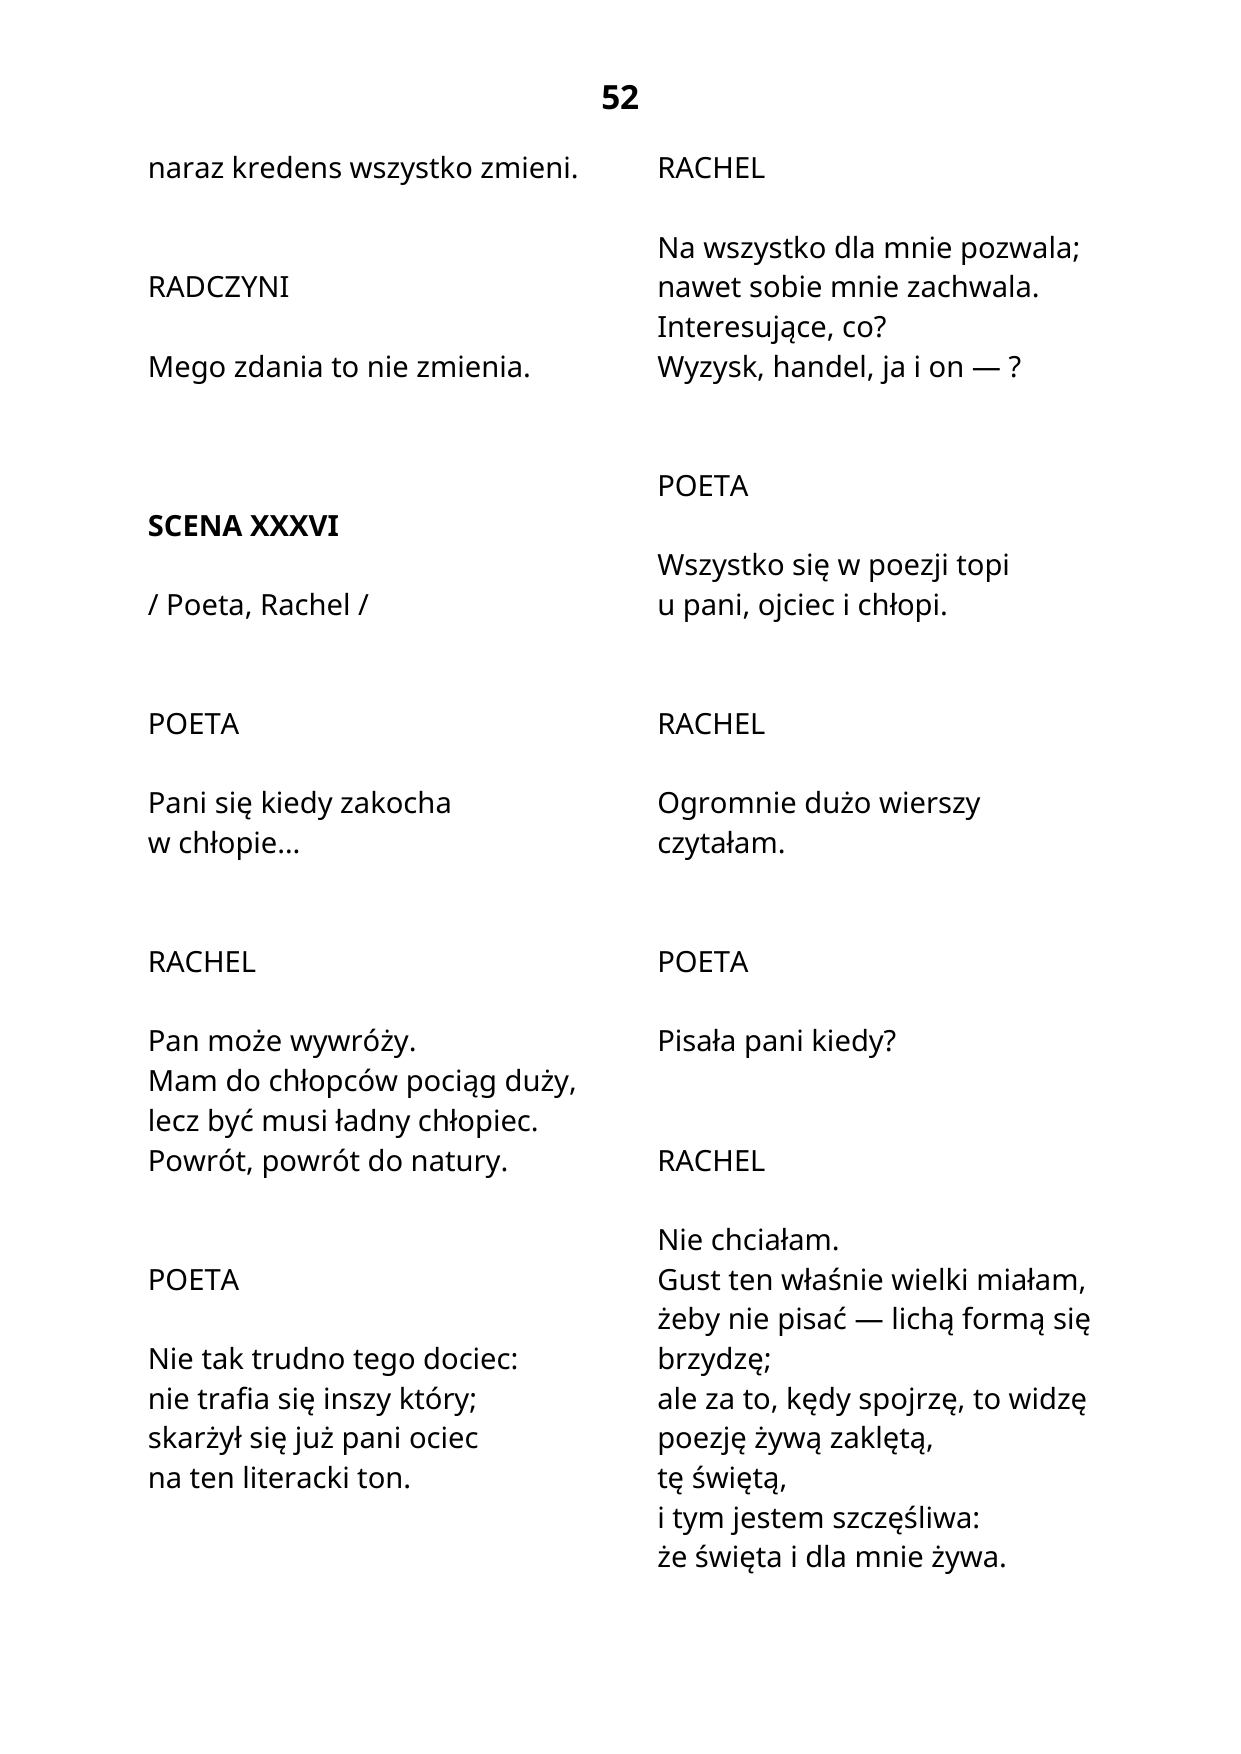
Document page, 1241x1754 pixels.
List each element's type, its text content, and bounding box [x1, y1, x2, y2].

text naraz kredens wszystko zmieni. [148, 148, 583, 187]
text Nie tak trudno tego dociec: [148, 1338, 583, 1378]
text SCENA XXXVI [148, 505, 583, 544]
text POETA [148, 1259, 583, 1298]
text RADCZYNI [148, 267, 583, 306]
text Mam do chłopców pociąg duży, [148, 1060, 583, 1100]
text RACHEL [657, 703, 1093, 743]
text Powrót, powrót do natury. [148, 1140, 583, 1179]
text POETA [148, 703, 583, 743]
text poezję żywą zaklętą, [657, 1418, 1093, 1457]
text Pan może wywróży. [148, 1021, 583, 1060]
text nie trafia się inszy który; [148, 1378, 583, 1418]
text / Poeta, Rachel / [148, 584, 583, 624]
text RACHEL [657, 148, 1093, 187]
text na ten literacki ton. [148, 1457, 583, 1497]
text że święta i dla mnie żywa. [657, 1537, 1093, 1576]
text Pani się kiedy zakocha [148, 783, 583, 822]
text RACHEL [657, 1140, 1093, 1179]
text żeby nie pisać — lichą formą się brzydzę; [657, 1298, 1093, 1378]
text u pani, ojciec i chłopi. [657, 584, 1093, 624]
text tę świętą, [657, 1457, 1093, 1497]
text Mego zdania to nie zmienia. [148, 346, 583, 386]
text Gust ten właśnie wielki miałam, [657, 1259, 1093, 1298]
text skarżył się już pani ociec [148, 1418, 583, 1457]
text Interesujące, co? [657, 306, 1093, 346]
text w chłopie… [148, 822, 583, 862]
text Na wszystko dla mnie pozwala; [657, 227, 1093, 267]
text Wszystko się w poezji topi [657, 544, 1093, 584]
text ale za to, kędy spojrzę, to widzę [657, 1378, 1093, 1418]
text POETA [657, 465, 1093, 505]
text Pisała pani kiedy? [657, 1021, 1093, 1060]
text Ogromnie dużo wierszy czytałam. [657, 783, 1093, 862]
text POETA [657, 941, 1093, 981]
text i tym jestem szczęśliwa: [657, 1497, 1093, 1537]
text RACHEL [148, 941, 583, 981]
text lecz być musi ładny chłopiec. [148, 1100, 583, 1140]
text Nie chciałam. [657, 1219, 1093, 1259]
text Wyzysk, handel, ja i on — ? [657, 346, 1093, 386]
text nawet sobie mnie zachwala. [657, 267, 1093, 306]
